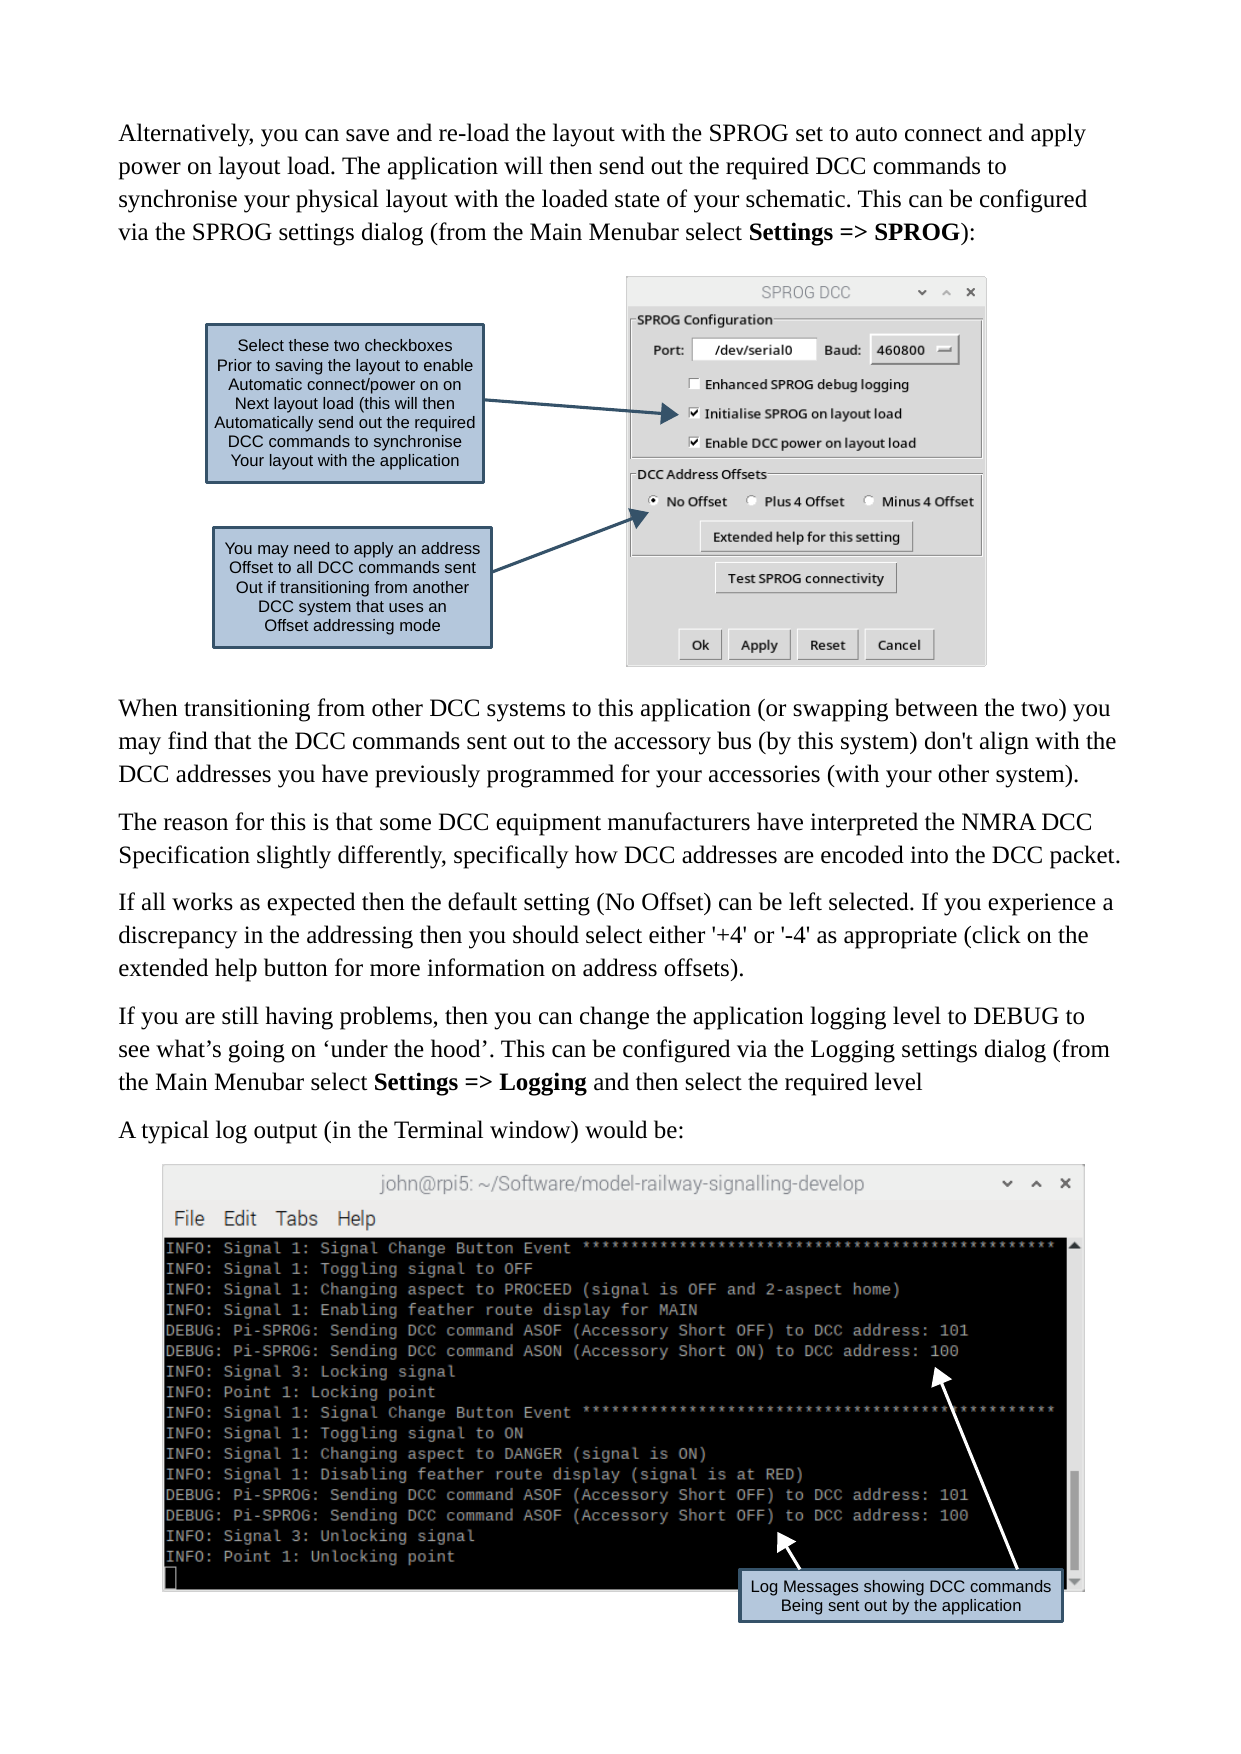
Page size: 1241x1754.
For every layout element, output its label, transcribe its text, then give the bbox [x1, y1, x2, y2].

text If all works as expected then the default setting (No Offset) can be left selected. If you experience a discrepancy in the addressing then you should select either '+4' or '-4' as appropriate (click on the extended help button for more information on address offsets). [118, 887, 1122, 982]
text A typical log output (in the Terminal window) would be: [118, 1115, 1122, 1143]
text Alternatively, you can save and re-load the layout with the SPROG set to auto connect and apply power on layout load. The application will then send out the required DCC commands to synchronise your physical layout with the loaded state of your schematic. This can be configured via the SPROG settings dialog (from the Main Menubar select Settings => SPROG): [118, 118, 1122, 246]
text If you are still having problems, then you can change the application logging level to DEBUG to see what’s going on ‘under the hood’. This can be configured via the Logging settings dialog (from the Main Menubar select Settings => Logging and then select the required level [118, 1001, 1122, 1096]
picture [626, 276, 987, 667]
picture [162, 1164, 1085, 1592]
text The reason for this is that some DCC equipment manufacturers have interpreted the NMRA DCC Specification slightly differently, specifically how DCC addresses are encoded into the DCC packet. [118, 807, 1122, 869]
text When transitioning from other DCC systems to this application (or swapping between the two) you may find that the DCC commands sent out to the accessory bus (by this system) don't align with the DCC addresses you have previously programmed for your accessories (with your other system). [118, 693, 1122, 788]
